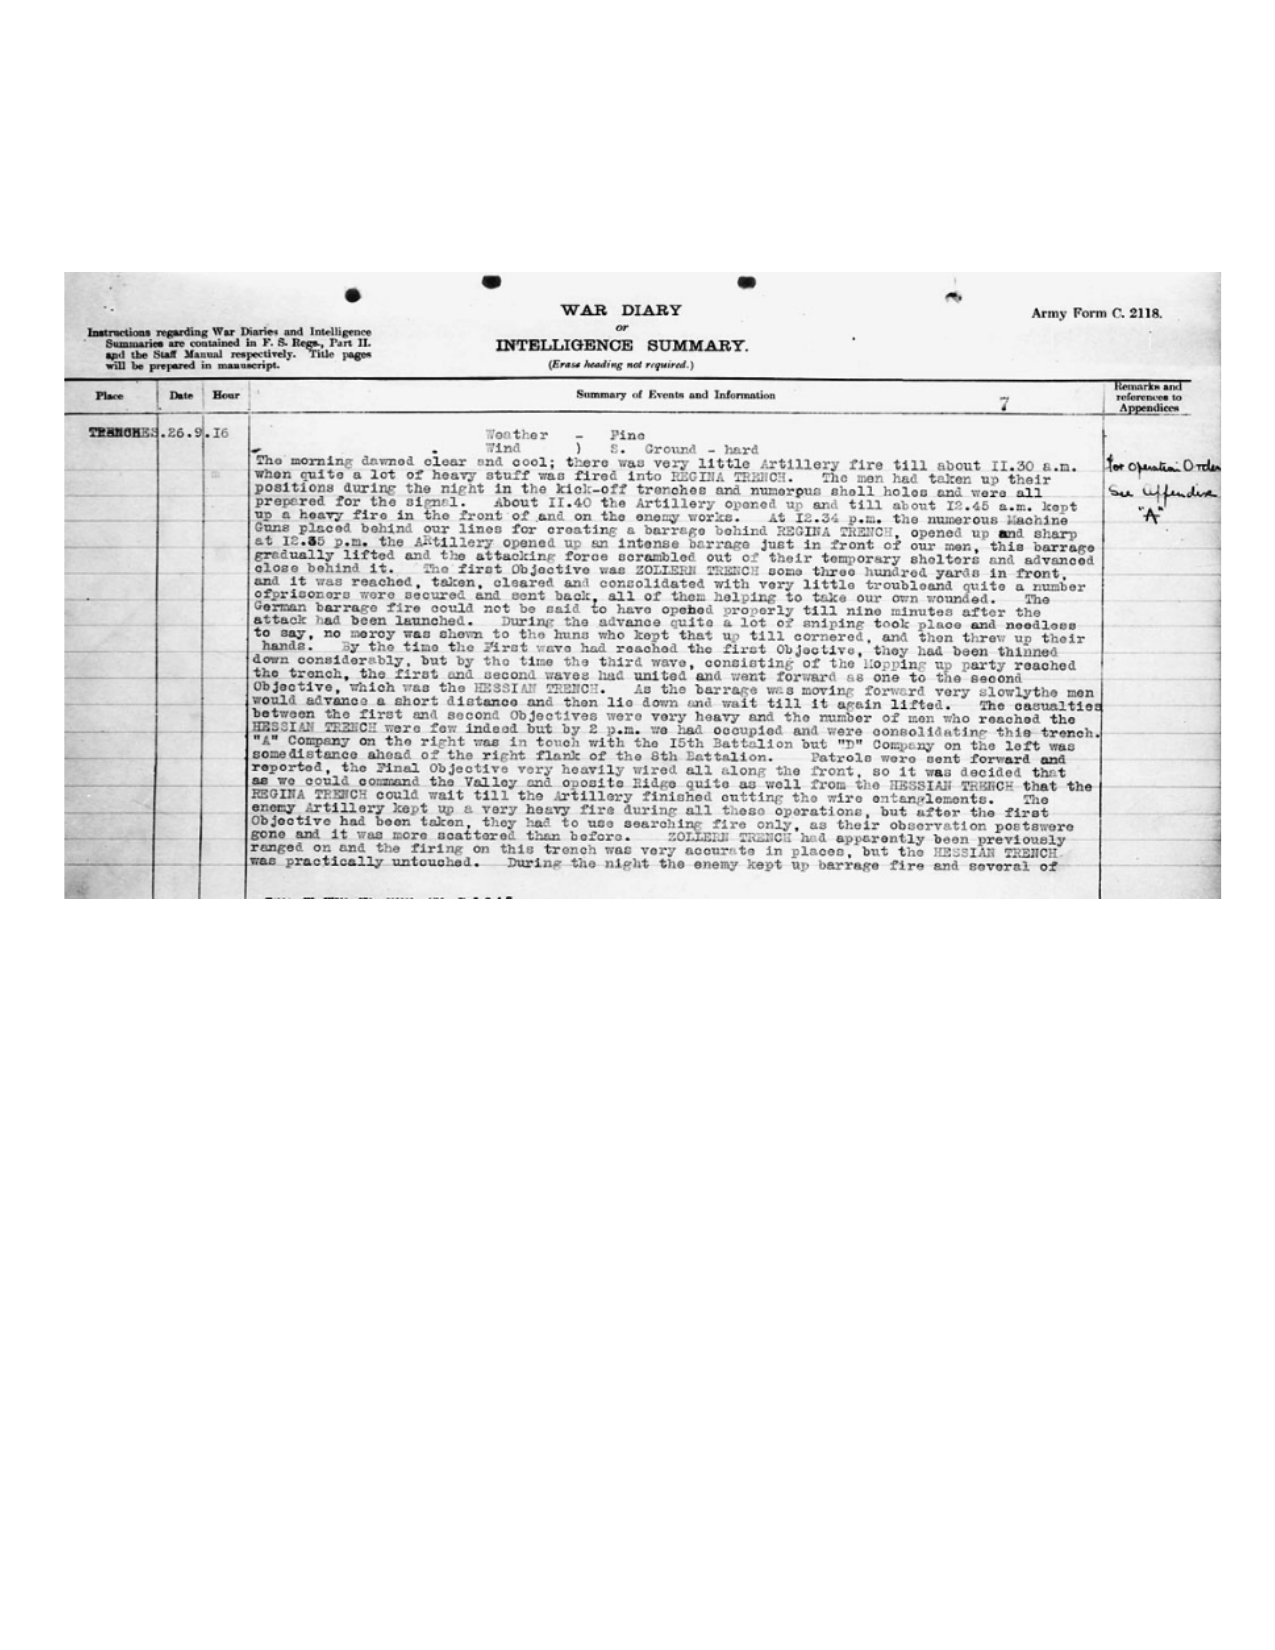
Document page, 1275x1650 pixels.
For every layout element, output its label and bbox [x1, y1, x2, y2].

picture [64, 272, 1222, 899]
